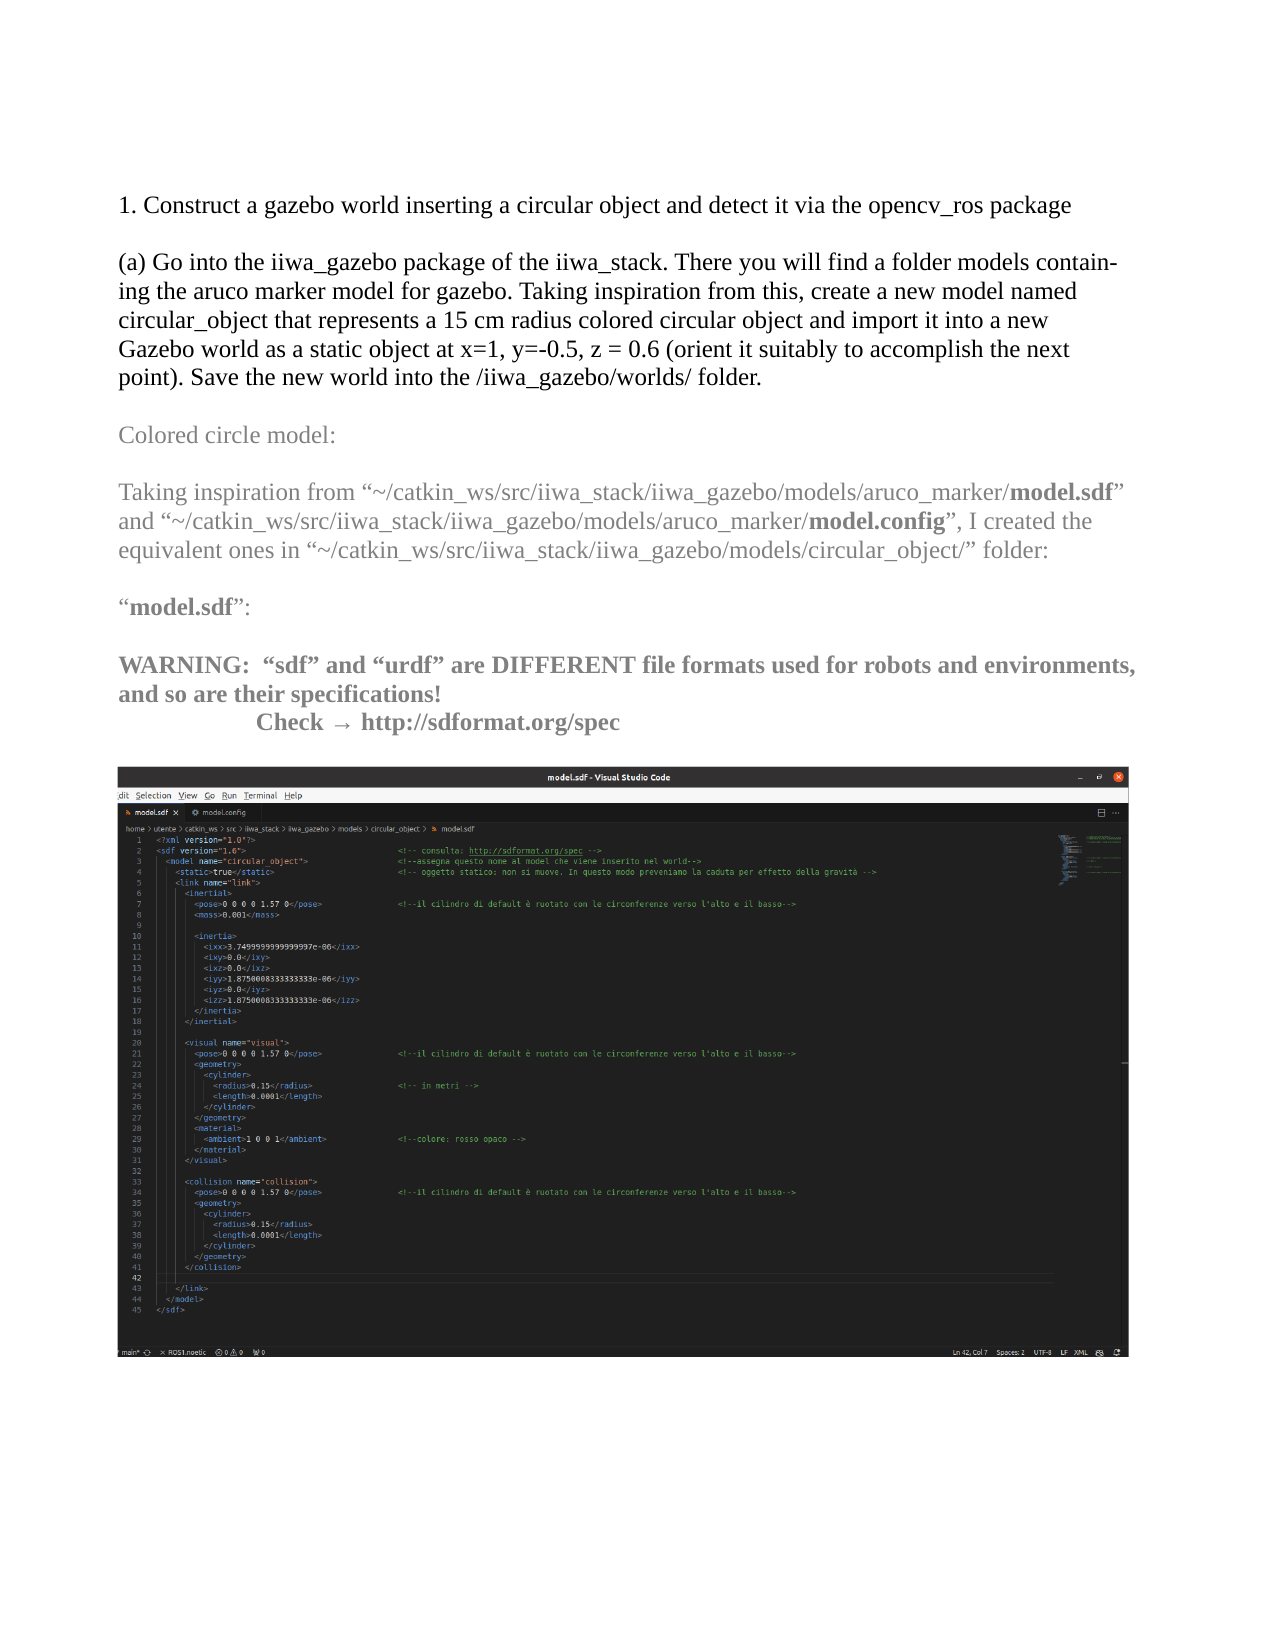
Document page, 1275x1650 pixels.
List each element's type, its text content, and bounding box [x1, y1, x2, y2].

text ing the aruco marker model for gazebo. Taking inspiration from this, create a new model named [118, 276, 1157, 305]
text WARNING: “sdf” and “urdf” are DIFFERENT file formats used for robots and environments, and so are their specifications! [118, 650, 1157, 707]
text 1. Construct a gazebo world inserting a circular object and detect it via the opencv_ros package [118, 190, 1157, 219]
picture [117, 766, 1109, 1357]
text point). Save the new world into the /iiwa_gazebo/worlds/ folder. [118, 362, 1157, 391]
text circular_object that represents a 15 cm radius colored circular object and import it into a new [118, 305, 1157, 334]
text “model.sdf”: [118, 592, 1157, 621]
text Check → http://sdformat.org/spec [118, 707, 1157, 736]
text (a) Go into the iiwa_gazebo package of the iiwa_stack. There you will find a folder models contain- [118, 247, 1157, 276]
text Gazebo world as a static object at x=1, y=-0.5, z = 0.6 (orient it suitably to accomplish the next [118, 334, 1157, 362]
text Taking inspiration from “~/catkin_ws/src/iiwa_stack/iiwa_gazebo/models/aruco_marker/model.sdf” and “~/catkin_ws/src/iiwa_stack/iiwa_gazebo/models/aruco_marker/model.config”, I created the equivalent ones in “~/catkin_ws/src/iiwa_stack/iiwa_gazebo/models/circular_object/” folder: [118, 477, 1157, 564]
text Colored circle model: [118, 420, 1157, 449]
